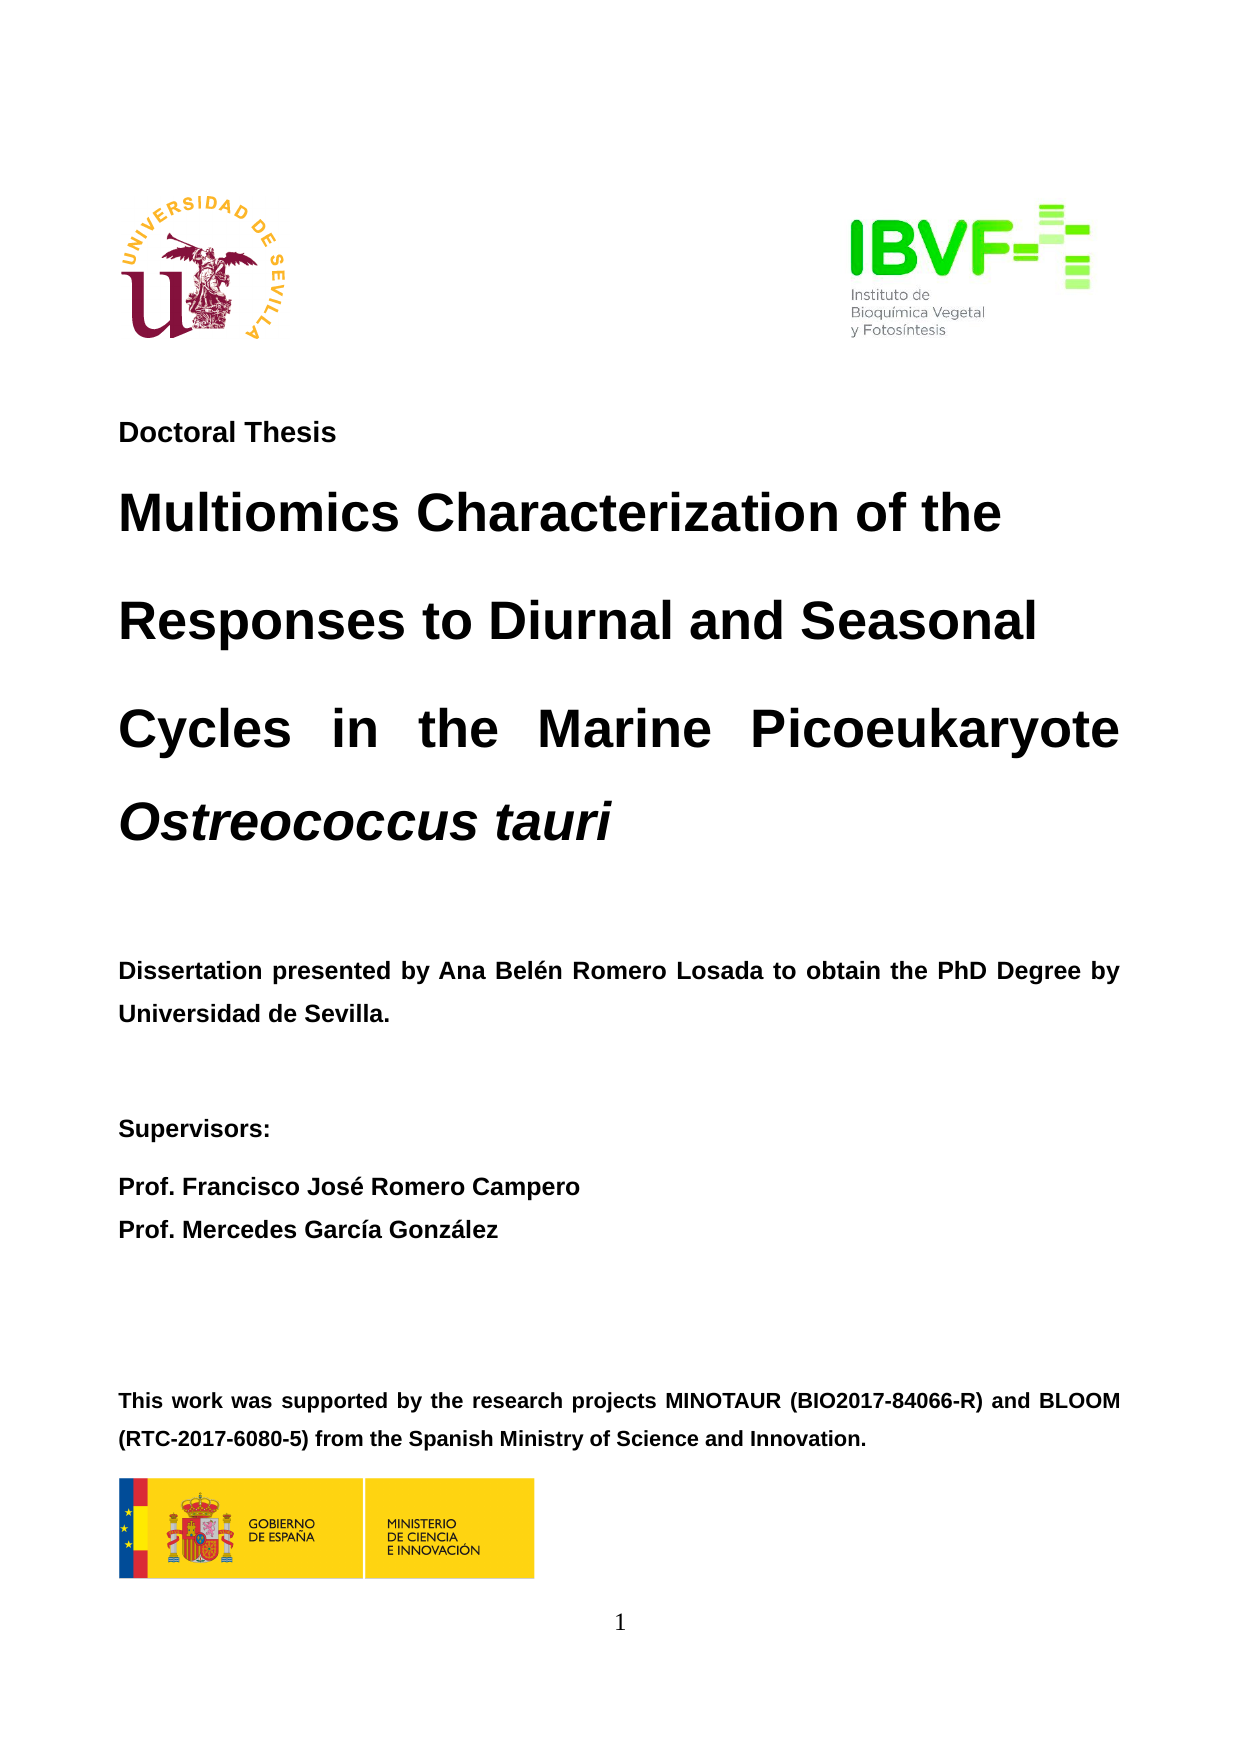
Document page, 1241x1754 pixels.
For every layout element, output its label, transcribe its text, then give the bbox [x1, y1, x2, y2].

picture [829, 184, 1098, 357]
text Doctoral Thesis [118, 416, 1122, 449]
text Dissertation presented by Ana Belén Romero Losada to obtain the PhD Degree by Universidad de Sevilla. [118, 956, 1122, 1027]
text Supervisors: [118, 1114, 1122, 1143]
text Prof. Francisco José Romero Campero Prof. Mercedes García González [118, 1172, 1122, 1244]
text Responses to Diurnal and Seasonal [118, 588, 1122, 651]
text This work was supported by the research projects MINOTAUR (BIO2017-84066-R) and BLOOM (RTC-2017-6080-5) from the Spanish Ministry of Science and Innovation. [118, 1388, 1122, 1451]
text Multiomics Characterization of the [118, 480, 1122, 543]
picture [118, 1478, 535, 1579]
text Cycles in the Marine Picoeukaryote Ostreococcus tauri [118, 696, 1122, 852]
